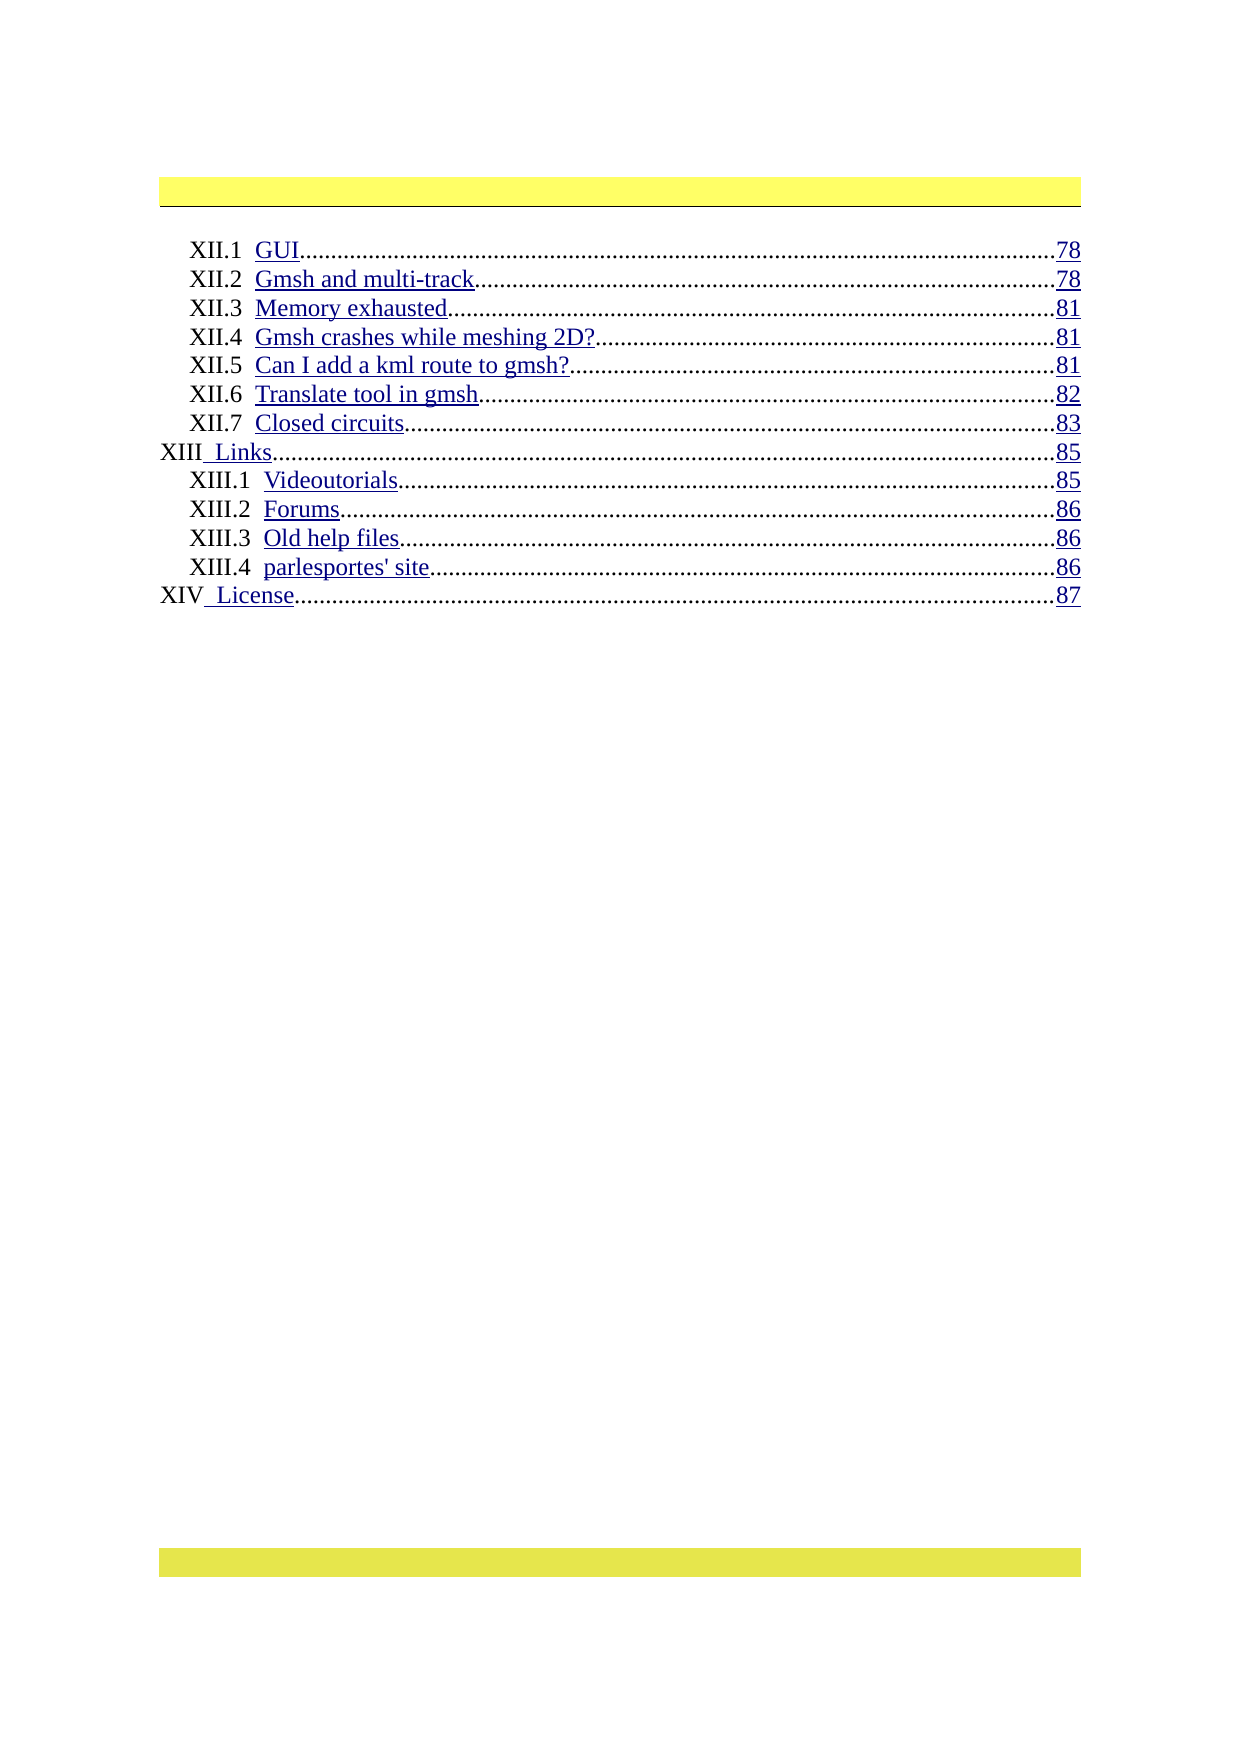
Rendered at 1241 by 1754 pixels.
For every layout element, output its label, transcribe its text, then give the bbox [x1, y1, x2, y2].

text XII.6 Translate tool in gmsh 82 [189, 379, 1081, 408]
text XII.5 Can I add a kml route to gmsh? 81 [189, 351, 1081, 379]
text XII.1 GUI 78 [189, 236, 1081, 264]
text XIII.2 Forums 86 [189, 494, 1081, 523]
text XII.3 Memory exhausted 81 [189, 293, 1081, 322]
text XIII.1 Videoutorials 85 [189, 466, 1081, 494]
text XII.2 Gmsh and multi-track 78 [189, 264, 1081, 293]
text XIII.4 parlesportes' site 86 [189, 552, 1081, 581]
text XII.7 Closed circuits 83 [189, 408, 1081, 437]
text XIV License 87 [159, 581, 1081, 609]
text XIII.3 Old help files 86 [189, 523, 1081, 552]
text XII.4 Gmsh crashes while meshing 2D? 81 [189, 322, 1081, 351]
text XIII Links 85 [159, 437, 1081, 466]
